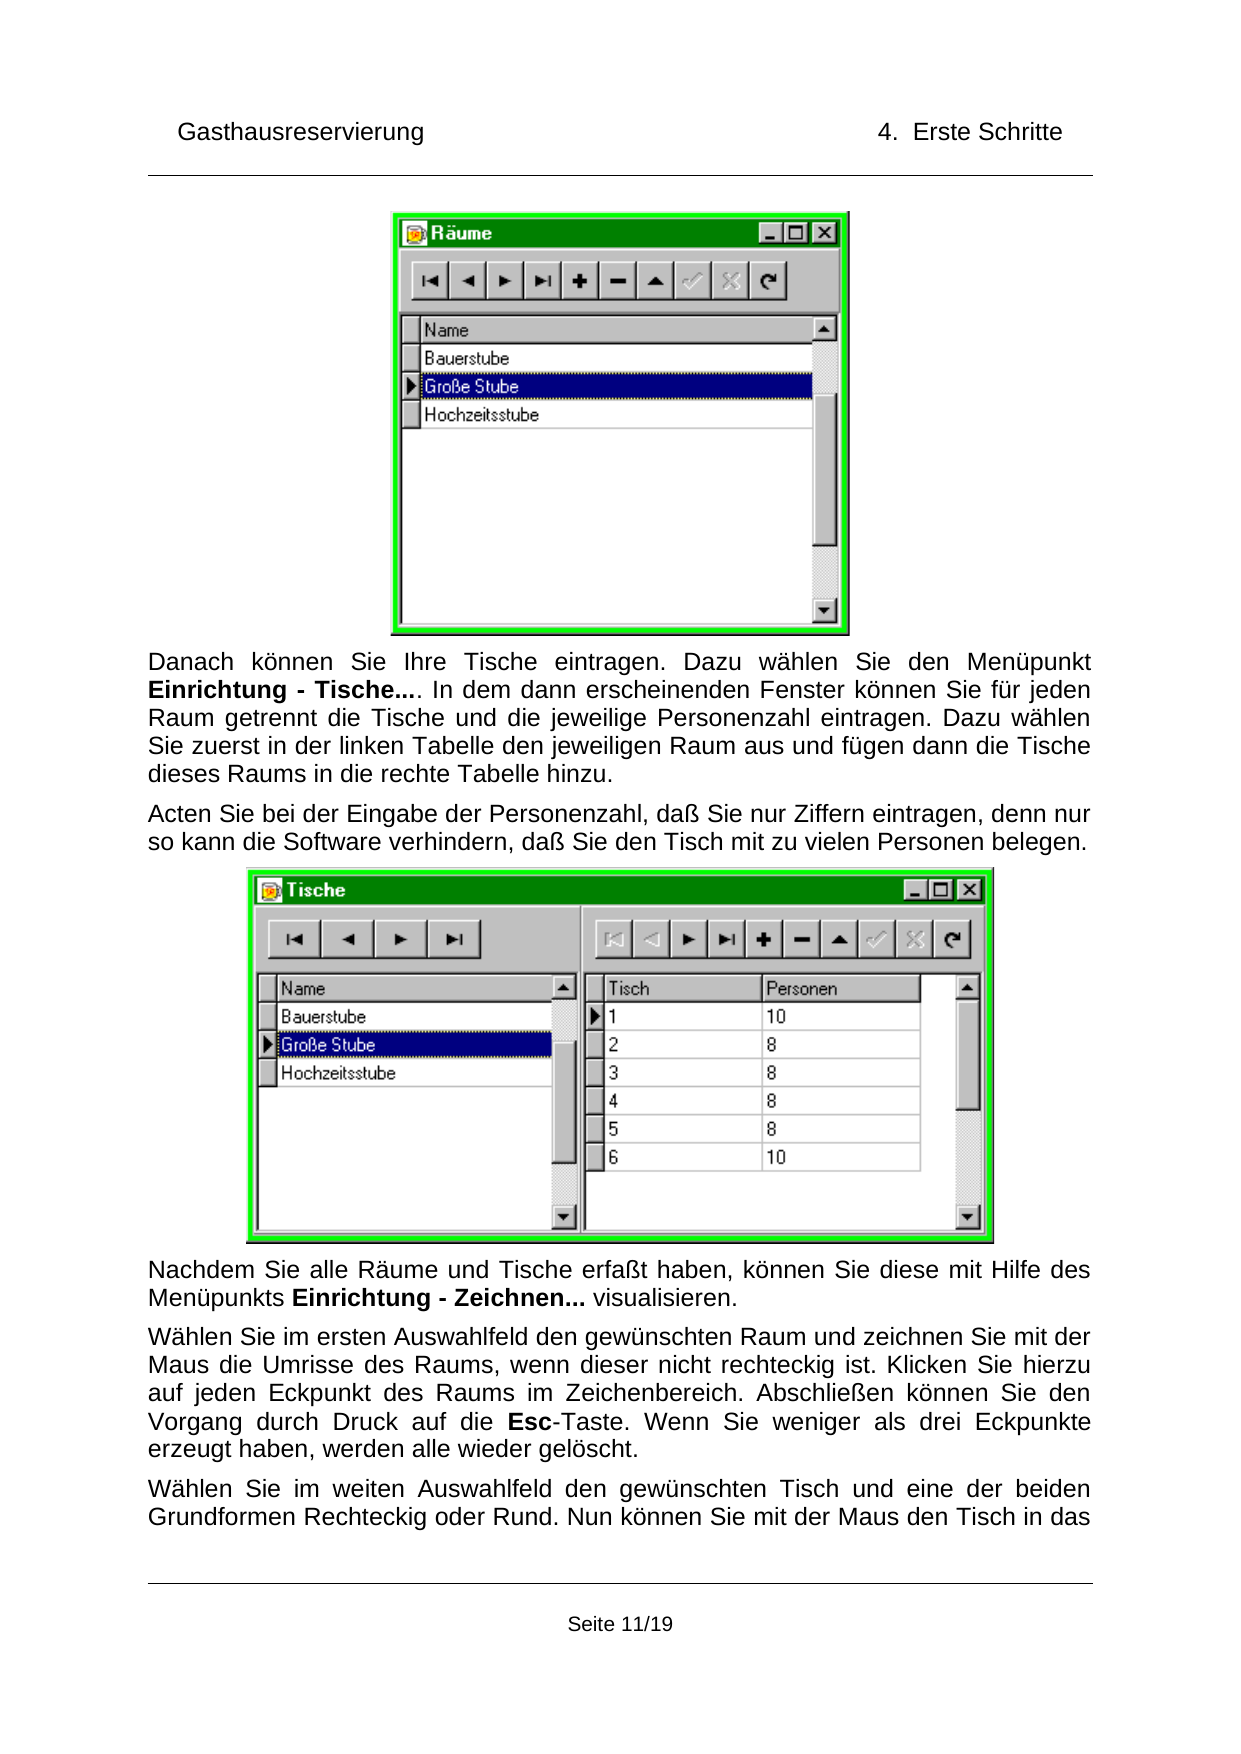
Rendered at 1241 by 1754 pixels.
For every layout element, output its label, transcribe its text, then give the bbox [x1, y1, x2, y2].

picture [390, 211, 850, 636]
text Wählen Sie im ersten Auswahlfeld den gewünschten Raum und zeichnen Sie mit der Maus die Umrisse des Raums, wenn dieser nicht rechteckig ist. Klicken Sie hierzu auf jeden Eckpunkt des Raums im Zeichenbereich. Abschließen können Sie den Vorgang durch Druck auf die Esc-Taste. Wenn Sie weniger als drei Eckpunkte erzeugt haben, werden alle wieder gelöscht. [148, 1323, 1093, 1463]
text Acten Sie bei der Eingabe der Personenzahl, daß Sie nur Ziffern eintragen, denn nur so kann die Software verhindern, daß Sie den Tisch mit zu vielen Personen belegen. [148, 799, 1093, 856]
text Nachdem Sie alle Räume und Tische erfaßt haben, können Sie diese mit Hilfe des Menüpunkts Einrichtung - Zeichnen... visualisieren. [148, 1256, 1093, 1312]
picture [246, 867, 995, 1244]
text Wählen Sie im weiten Auswahlfeld den gewünschten Tisch und eine der beiden Grundformen Rechteckig oder Rund. Nun können Sie mit der Maus den Tisch in das [148, 1475, 1093, 1531]
text Danach können Sie Ihre Tische eintragen. Dazu wählen Sie den Menüpunkt Einrichtung - Tische.... In dem dann erscheinenden Fenster können Sie für jeden Raum getrennt die Tische und die jeweilige Personenzahl eintragen. Dazu wählen Sie zuerst in der linken Tabelle den jeweiligen Raum aus und fügen dann die Tische dieses Raums in die rechte Tabelle hinzu. [148, 648, 1093, 788]
